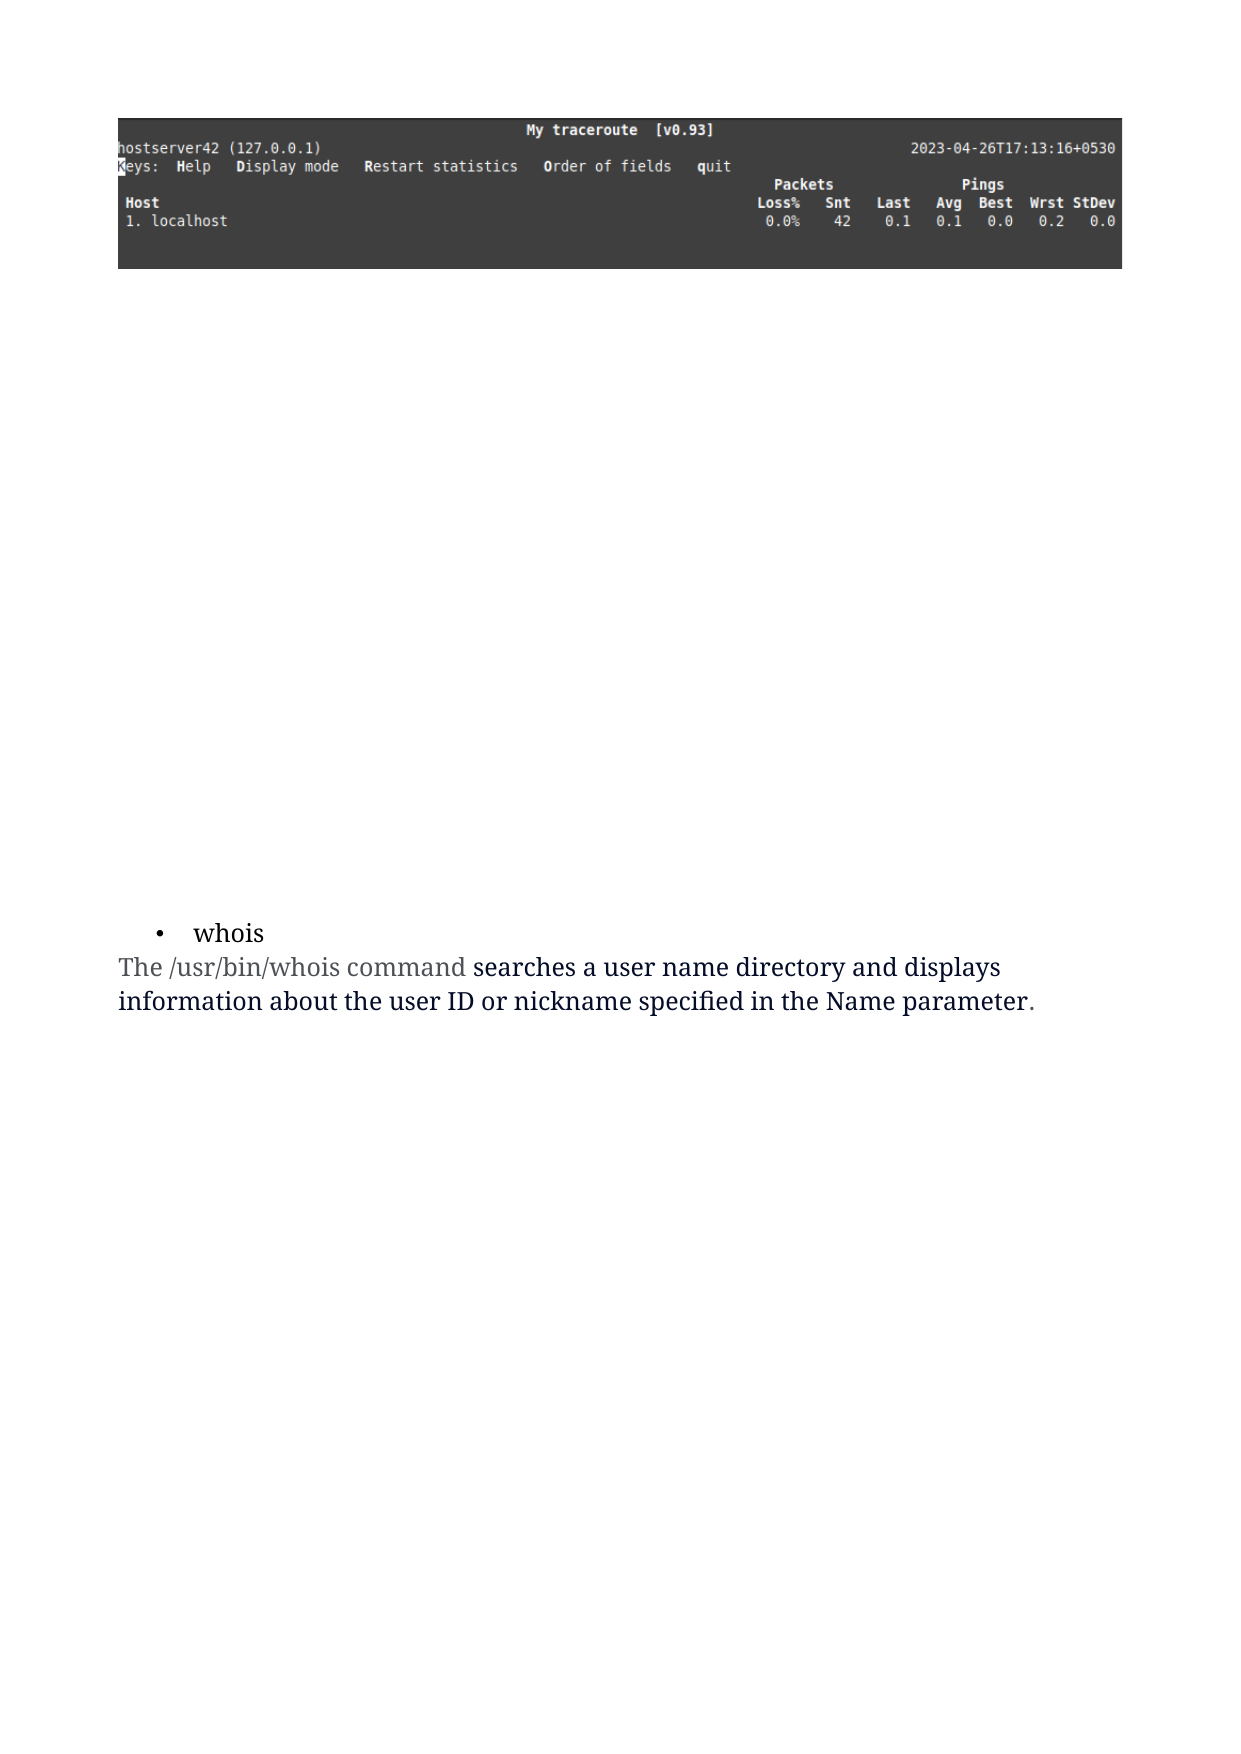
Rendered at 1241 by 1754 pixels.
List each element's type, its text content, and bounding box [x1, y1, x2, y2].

picture [118, 118, 1123, 269]
list whois [156, 916, 1122, 949]
text The /usr/bin/whois command searches a user name directory and displays information about the user ID or nickname specified in the Name parameter. [118, 949, 1122, 1018]
